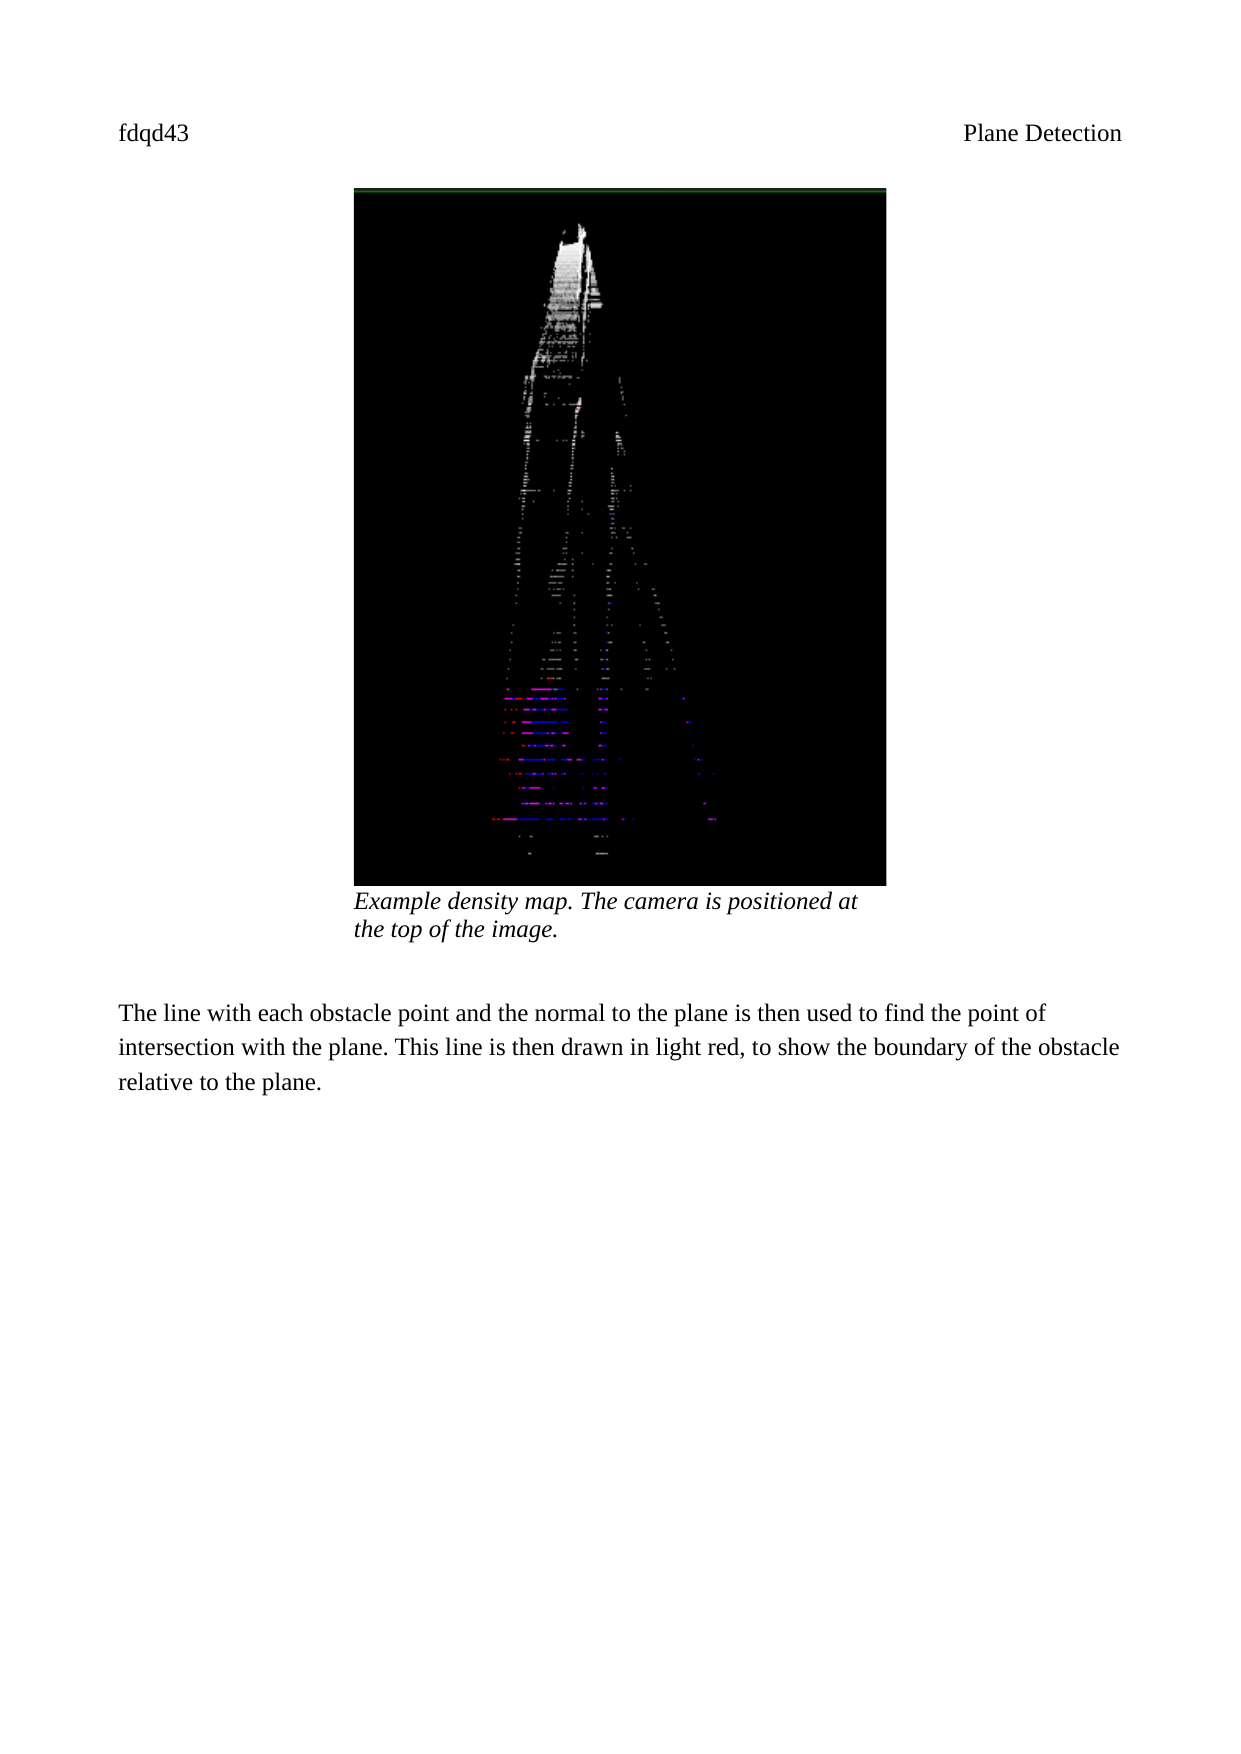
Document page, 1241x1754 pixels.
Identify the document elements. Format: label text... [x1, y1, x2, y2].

text The line with each obstacle point and the normal to the plane is then used to find the point of intersection with the plane. This line is then drawn in light red, to show the boundary of the obstacle relative to the plane. [118, 998, 1122, 1096]
text Example density map. The camera is positioned at the top of the image. [354, 886, 887, 943]
picture [353, 188, 887, 886]
